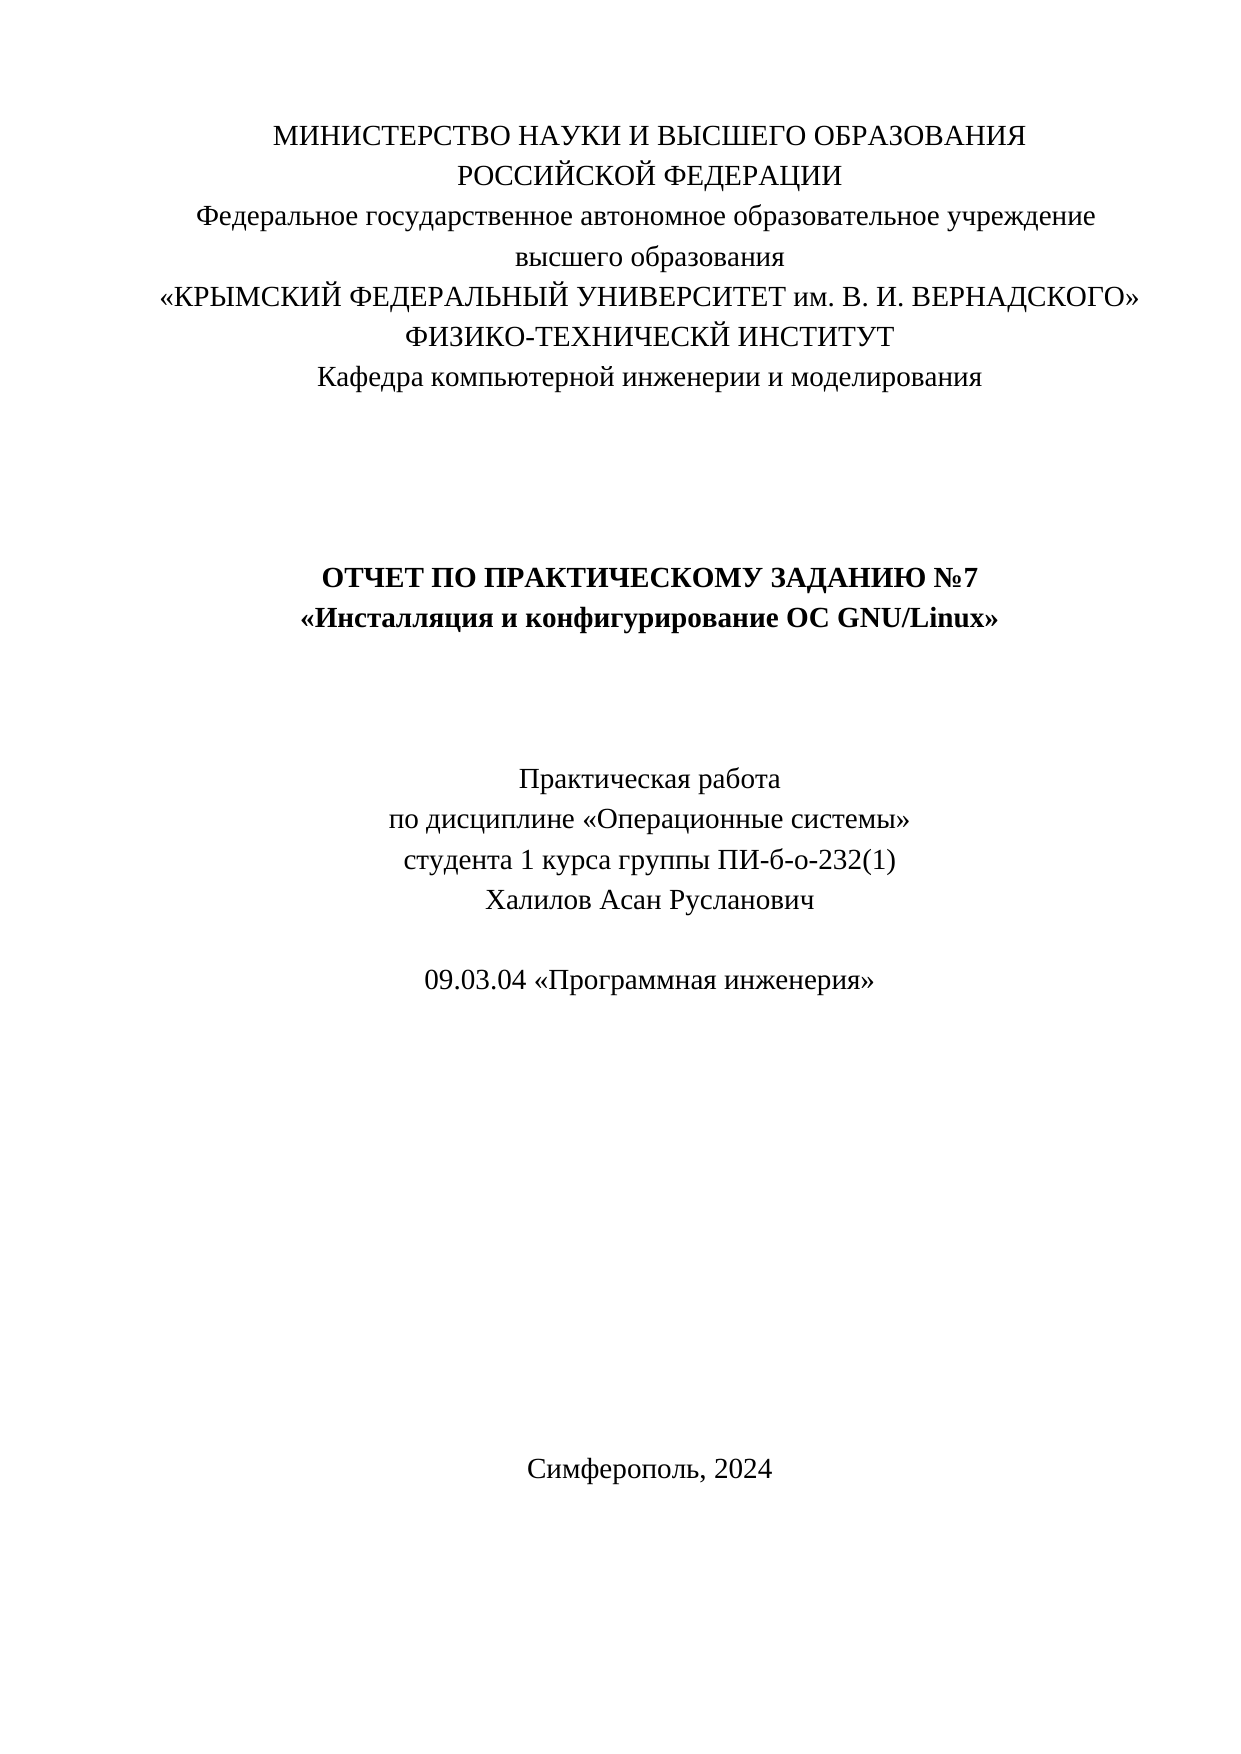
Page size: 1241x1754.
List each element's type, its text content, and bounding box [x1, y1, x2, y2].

text Кафедра компьютерной инженерии и моделирования [148, 359, 1152, 393]
text «Инсталляция и конфигурирование ОС GNU/Linux» [148, 601, 1152, 634]
text по дисциплине «Операционные системы» [148, 802, 1152, 835]
text студента 1 курса группы ПИ-б-о-232(1) [148, 842, 1152, 875]
text ФИЗИКО-ТЕХНИЧЕСКЙ ИНСТИТУТ [148, 319, 1152, 353]
text Федеральное государственное автономное образовательное учреждение высшего образования [148, 198, 1152, 272]
text Практическая работа [148, 761, 1152, 795]
text 09.03.04 «Программная инженерия» [148, 962, 1152, 996]
text МИНИСТЕРСТВО НАУКИ И ВЫСШЕГО ОБРАЗОВАНИЯ РОССИЙСКОЙ ФЕДЕРАЦИИ [148, 118, 1152, 192]
text Симферополь, 2024 [148, 1451, 1152, 1484]
text Халилов Асан Русланович [148, 882, 1152, 916]
text «КРЫМСКИЙ ФЕДЕРАЛЬНЫЙ УНИВЕРСИТЕТ им. В. И. ВЕРНАДСКОГО» [148, 279, 1152, 312]
text ОТЧЕТ ПО ПРАКТИЧЕСКОМУ ЗАДАНИЮ №7 [148, 560, 1152, 594]
